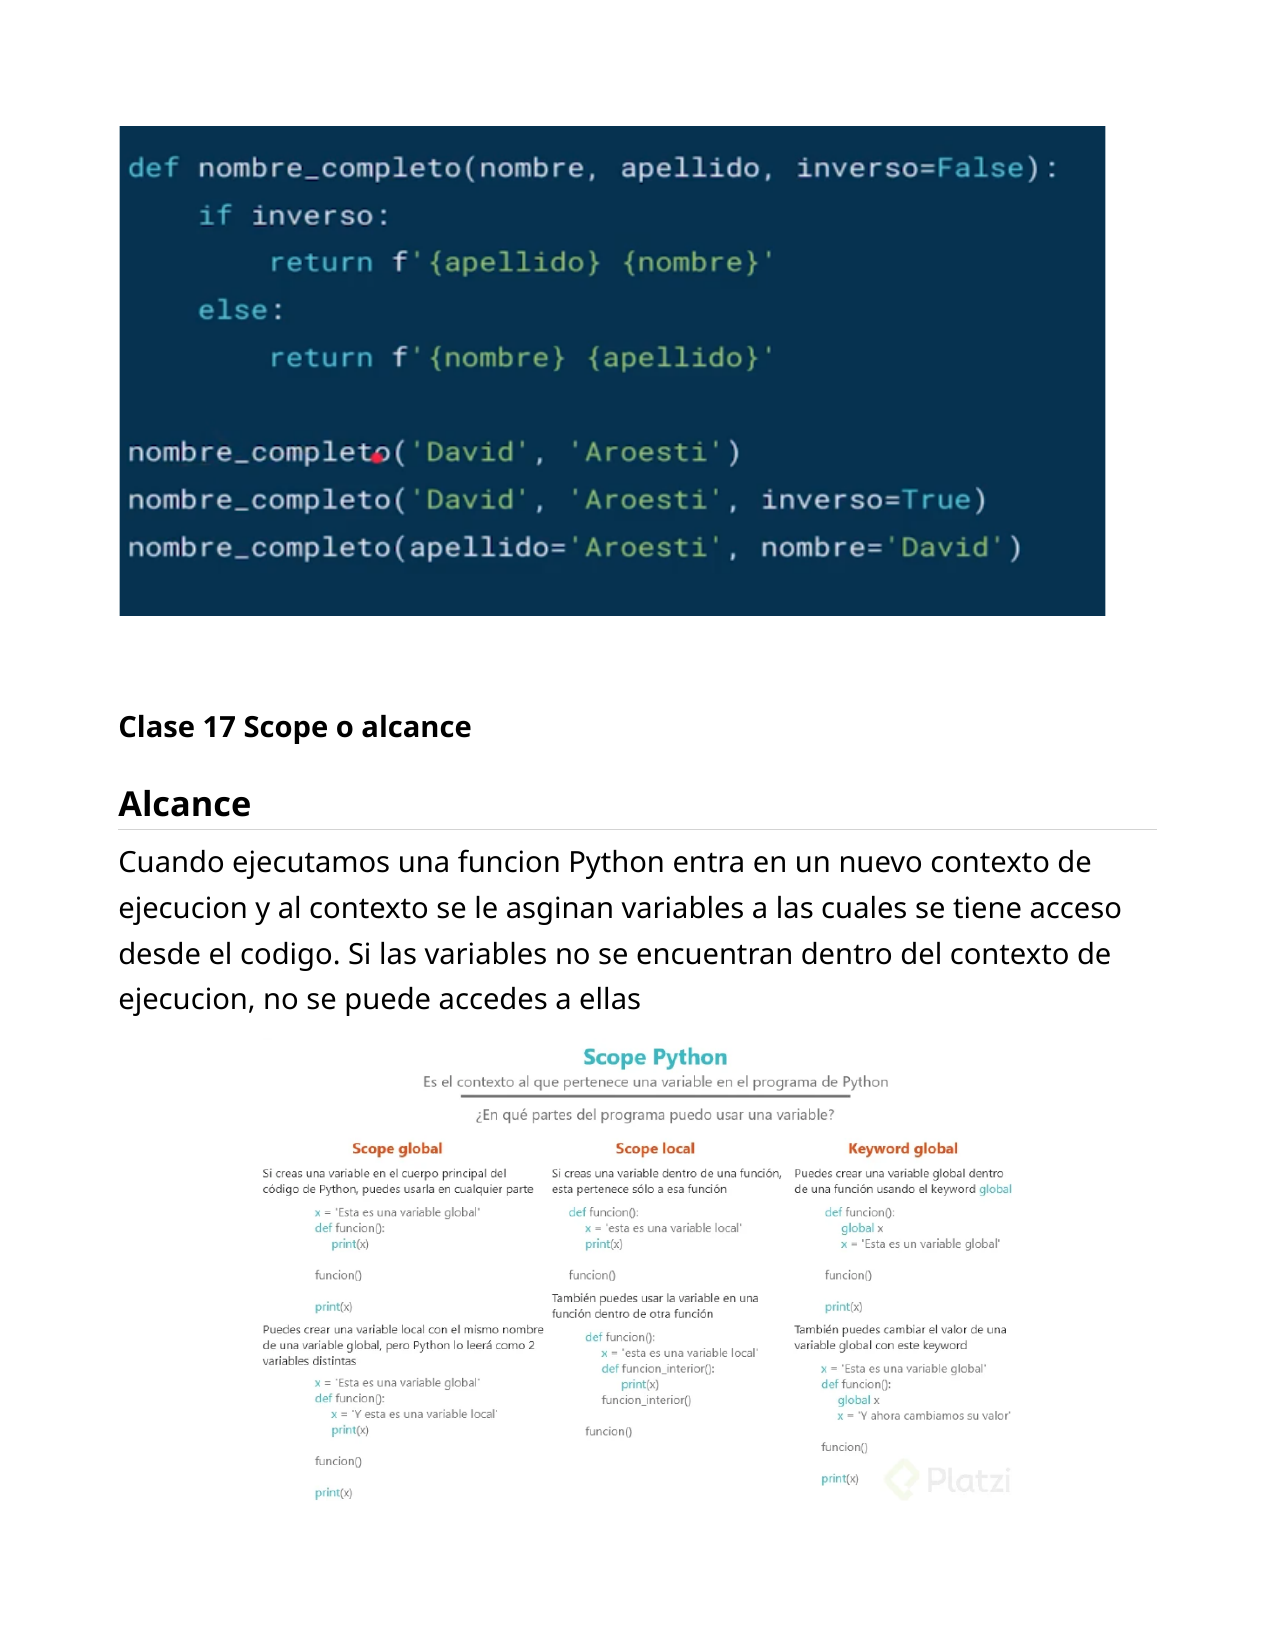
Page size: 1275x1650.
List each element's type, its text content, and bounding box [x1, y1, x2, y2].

subtitle Clase 17 Scope o alcance [118, 706, 1157, 746]
text Cuando ejecutamos una funcion Python entra en un nuevo contexto de ejecucion y al contexto se le asginan variables a las cuales se tiene acceso desde el codigo. Si las variables no se encuentran dentro del contexto de ejecucion, no se puede accedes a ellas [118, 842, 1157, 1018]
subtitle Alcance [118, 779, 1157, 829]
picture [262, 1038, 1013, 1501]
picture [119, 126, 1106, 616]
